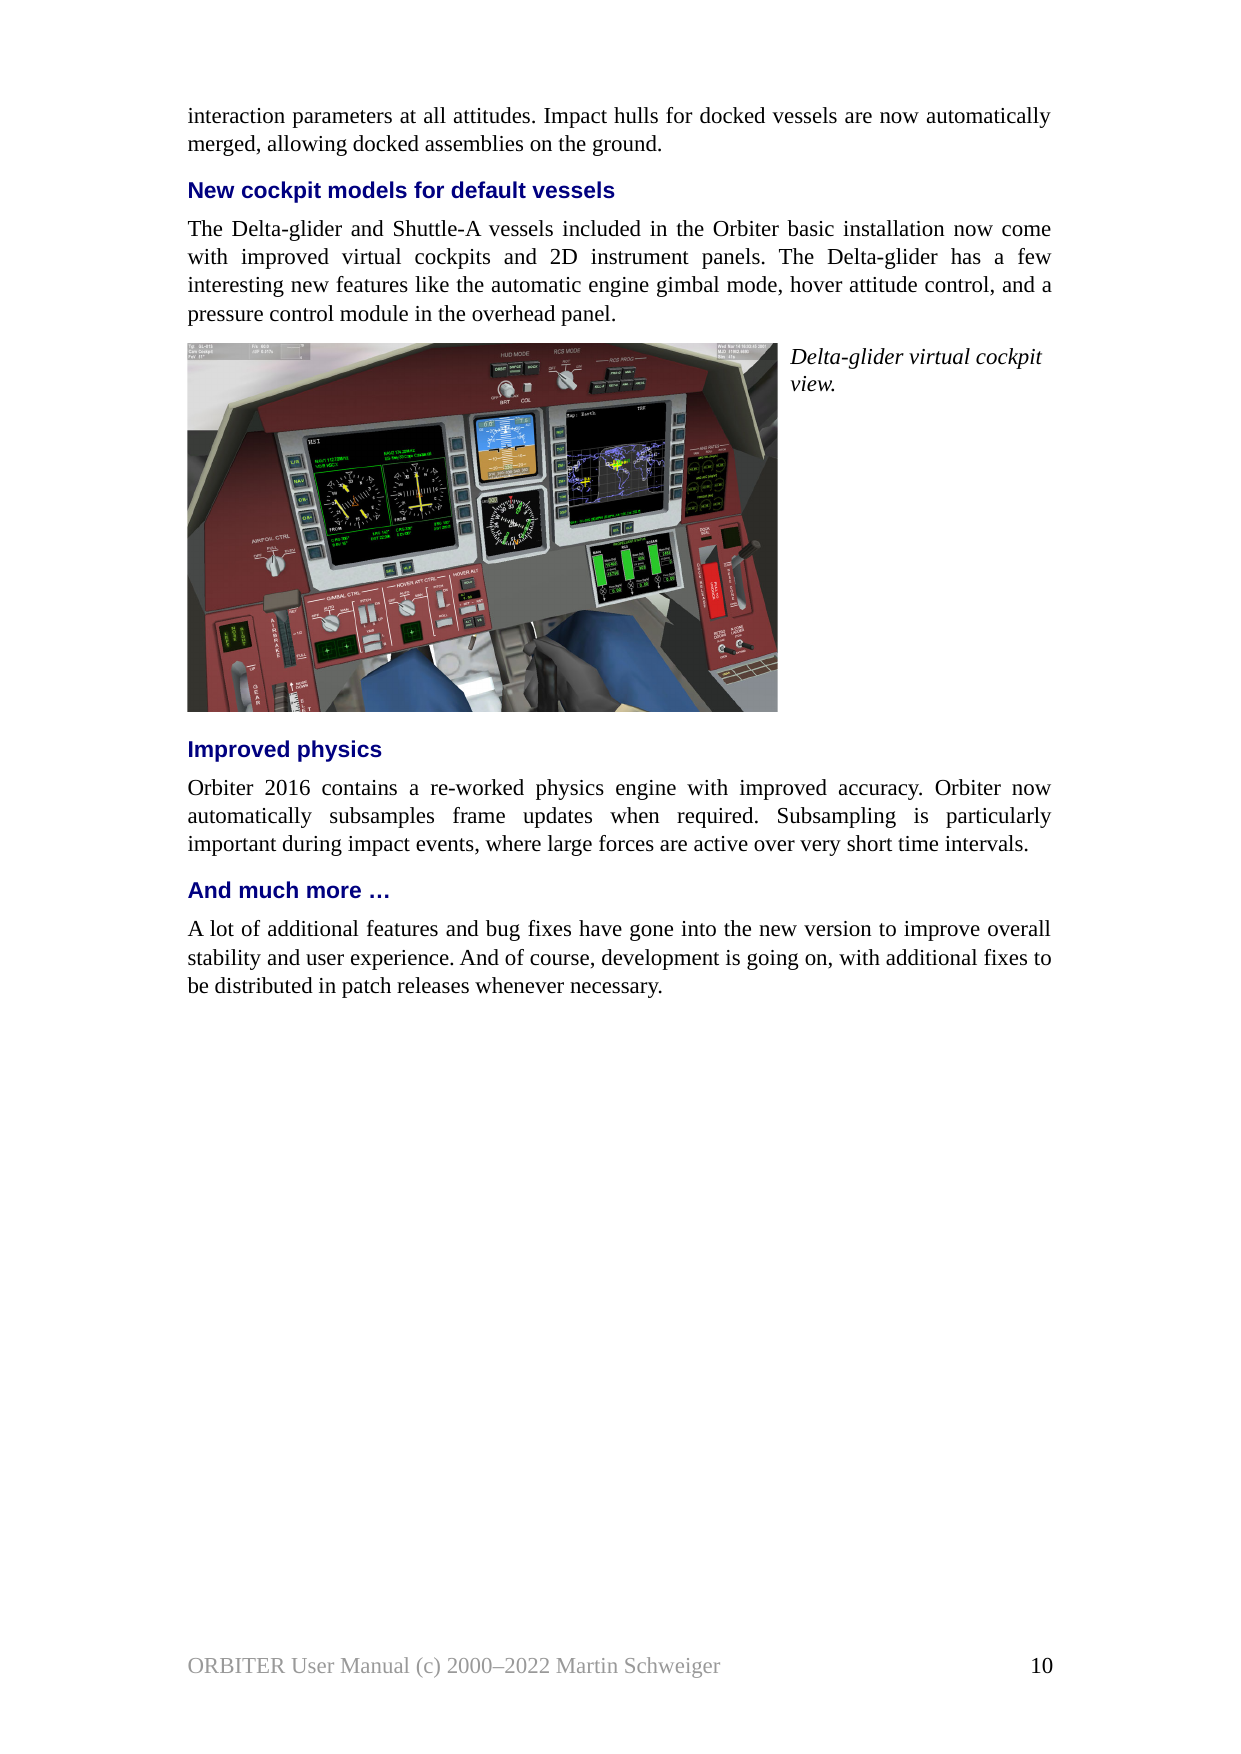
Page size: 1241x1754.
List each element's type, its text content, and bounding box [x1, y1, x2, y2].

subtitle Improved physics [187, 346, 1053, 762]
subtitle And much more … [187, 877, 1053, 903]
subtitle New cockpit models for default vessels [187, 177, 1053, 203]
text interaction parameters at all attitudes. Impact hulls for docked vessels are now automatically merged, allowing docked assemblies on the ground. [187, 100, 1053, 157]
text A lot of additional features and bug fixes have gone into the new version to improve overall stability and user experience. And of course, development is going on, with additional fixes to be distributed in patch releases whenever necessary. [187, 914, 1053, 999]
picture [187, 343, 778, 712]
text Orbiter 2016 contains a re-worked physics engine with improved accuracy. Orbiter now automatically subsamples frame updates when required. Subsampling is particularly important during impact events, where large forces are active over very short time intervals. [187, 773, 1053, 858]
text The Delta-glider and Shuttle-A vessels included in the Orbiter basic installation now come with improved virtual cockpits and 2D instrument panels. The Delta-glider has a few interesting new features like the automatic engine gimbal mode, hover attitude control, and a pressure control module in the overhead panel. [187, 213, 1053, 327]
